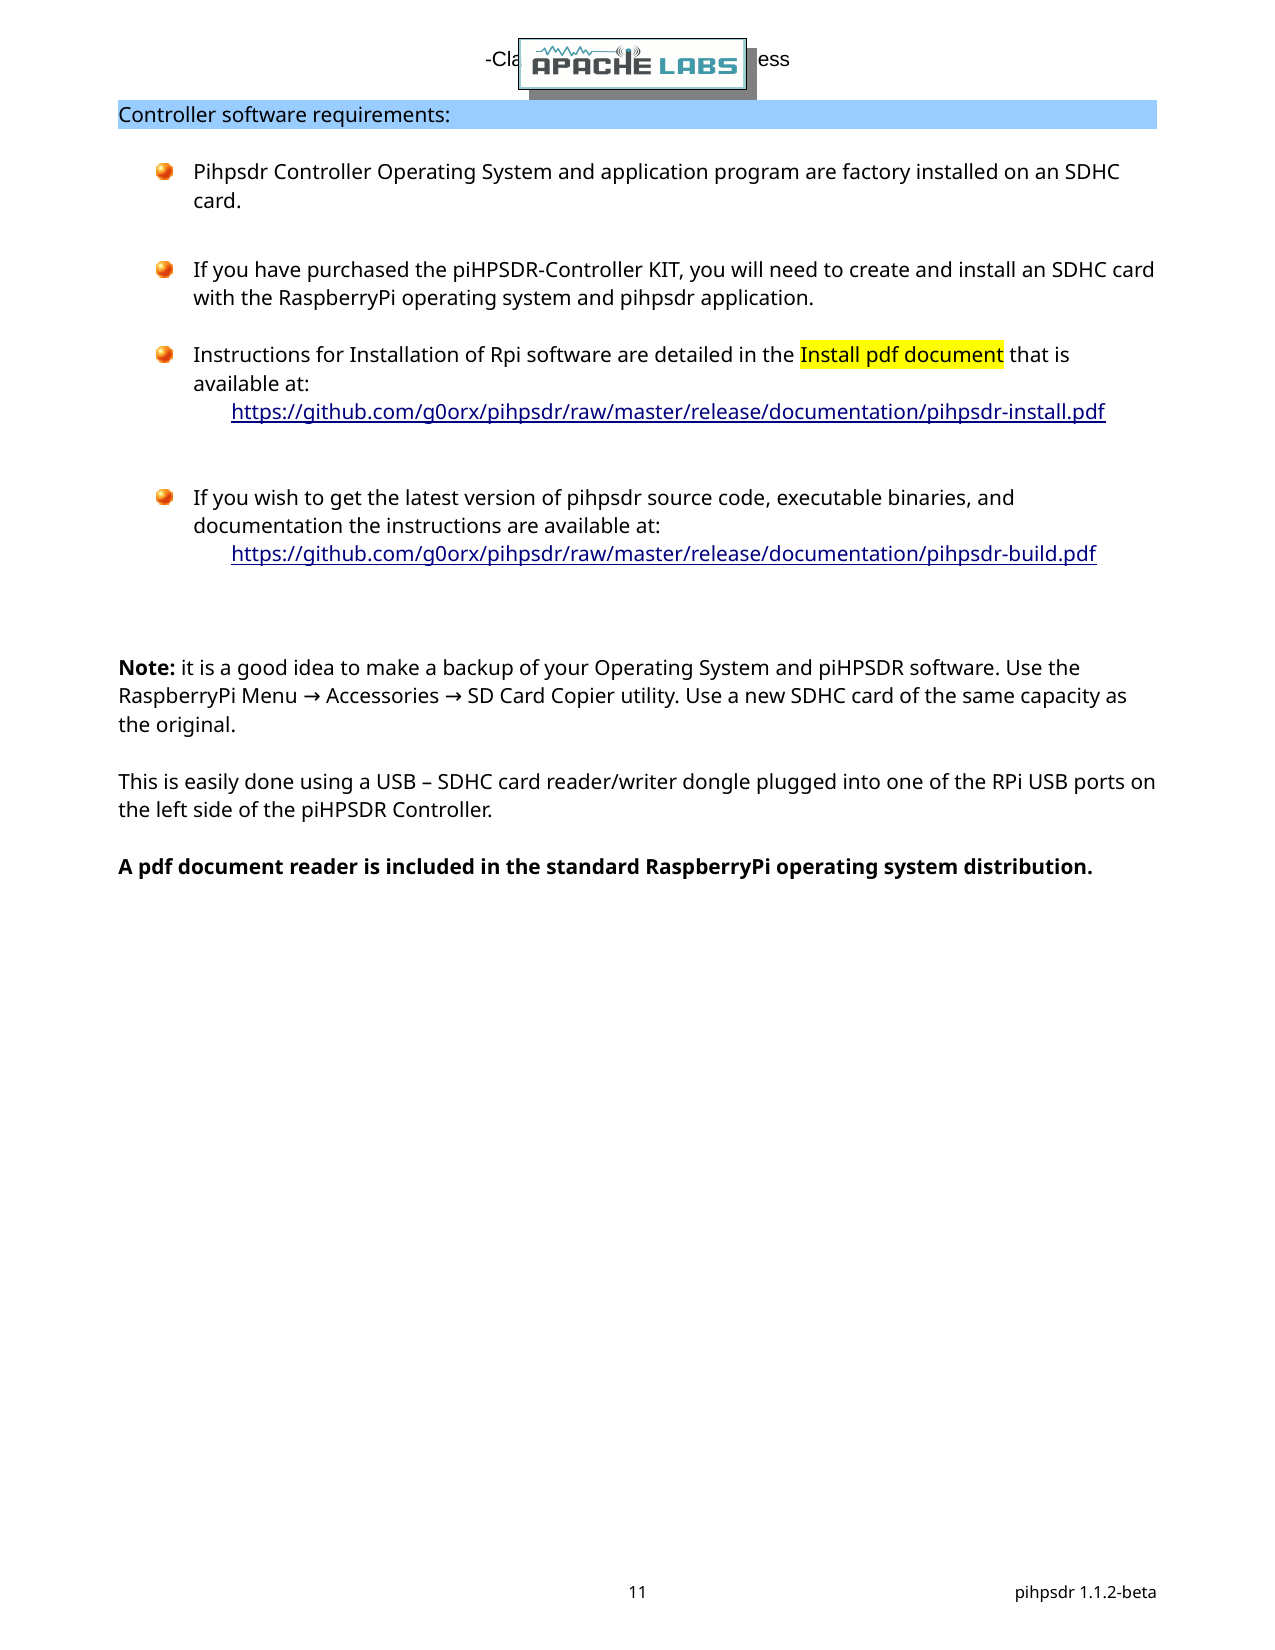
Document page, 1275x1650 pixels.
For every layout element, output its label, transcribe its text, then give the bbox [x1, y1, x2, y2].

picture [156, 346, 173, 363]
list Instructions for Installation of Rpi software are detailed in the Install pdf document that is available at: [156, 340, 1157, 397]
text A pdf document reader is included in the standard RaspberryPi operating system distribution. [118, 852, 1157, 881]
picture [156, 163, 173, 180]
list https://github.com/g0orx/pihpsdr/raw/master/release/documentation/pihpsdr-install.pdf [156, 397, 1157, 426]
picture [156, 489, 173, 505]
text Note: it is a good idea to make a backup of your Operating System and piHPSDR software. Use the RaspberryPi Menu → Accessories → SD Card Copier utility. Use a new SDHC card of the same capacity as the original. [118, 653, 1157, 738]
picture [521, 40, 744, 87]
list If you wish to get the latest version of pihpsdr source code, executable binaries, and documentation the instructions are available at: [156, 483, 1157, 539]
text This is easily done using a USB – SDHC card reader/writer dongle plugged into one of the RPi USB ports on the left side of the piHPSDR Controller. [118, 767, 1157, 824]
subtitle Controller software requirements: [118, 100, 1157, 129]
list https://github.com/g0orx/pihpsdr/raw/master/release/documentation/pihpsdr-build.pdf [156, 539, 1157, 568]
list If you have purchased the piHPSDR-Controller KIT, you will need to create and install an SDHC card with the RaspberryPi operating system and pihpsdr application. [156, 255, 1157, 312]
list Pihpsdr Controller Operating System and application program are factory installed on an SDHC card. [156, 157, 1157, 214]
picture [156, 261, 173, 278]
